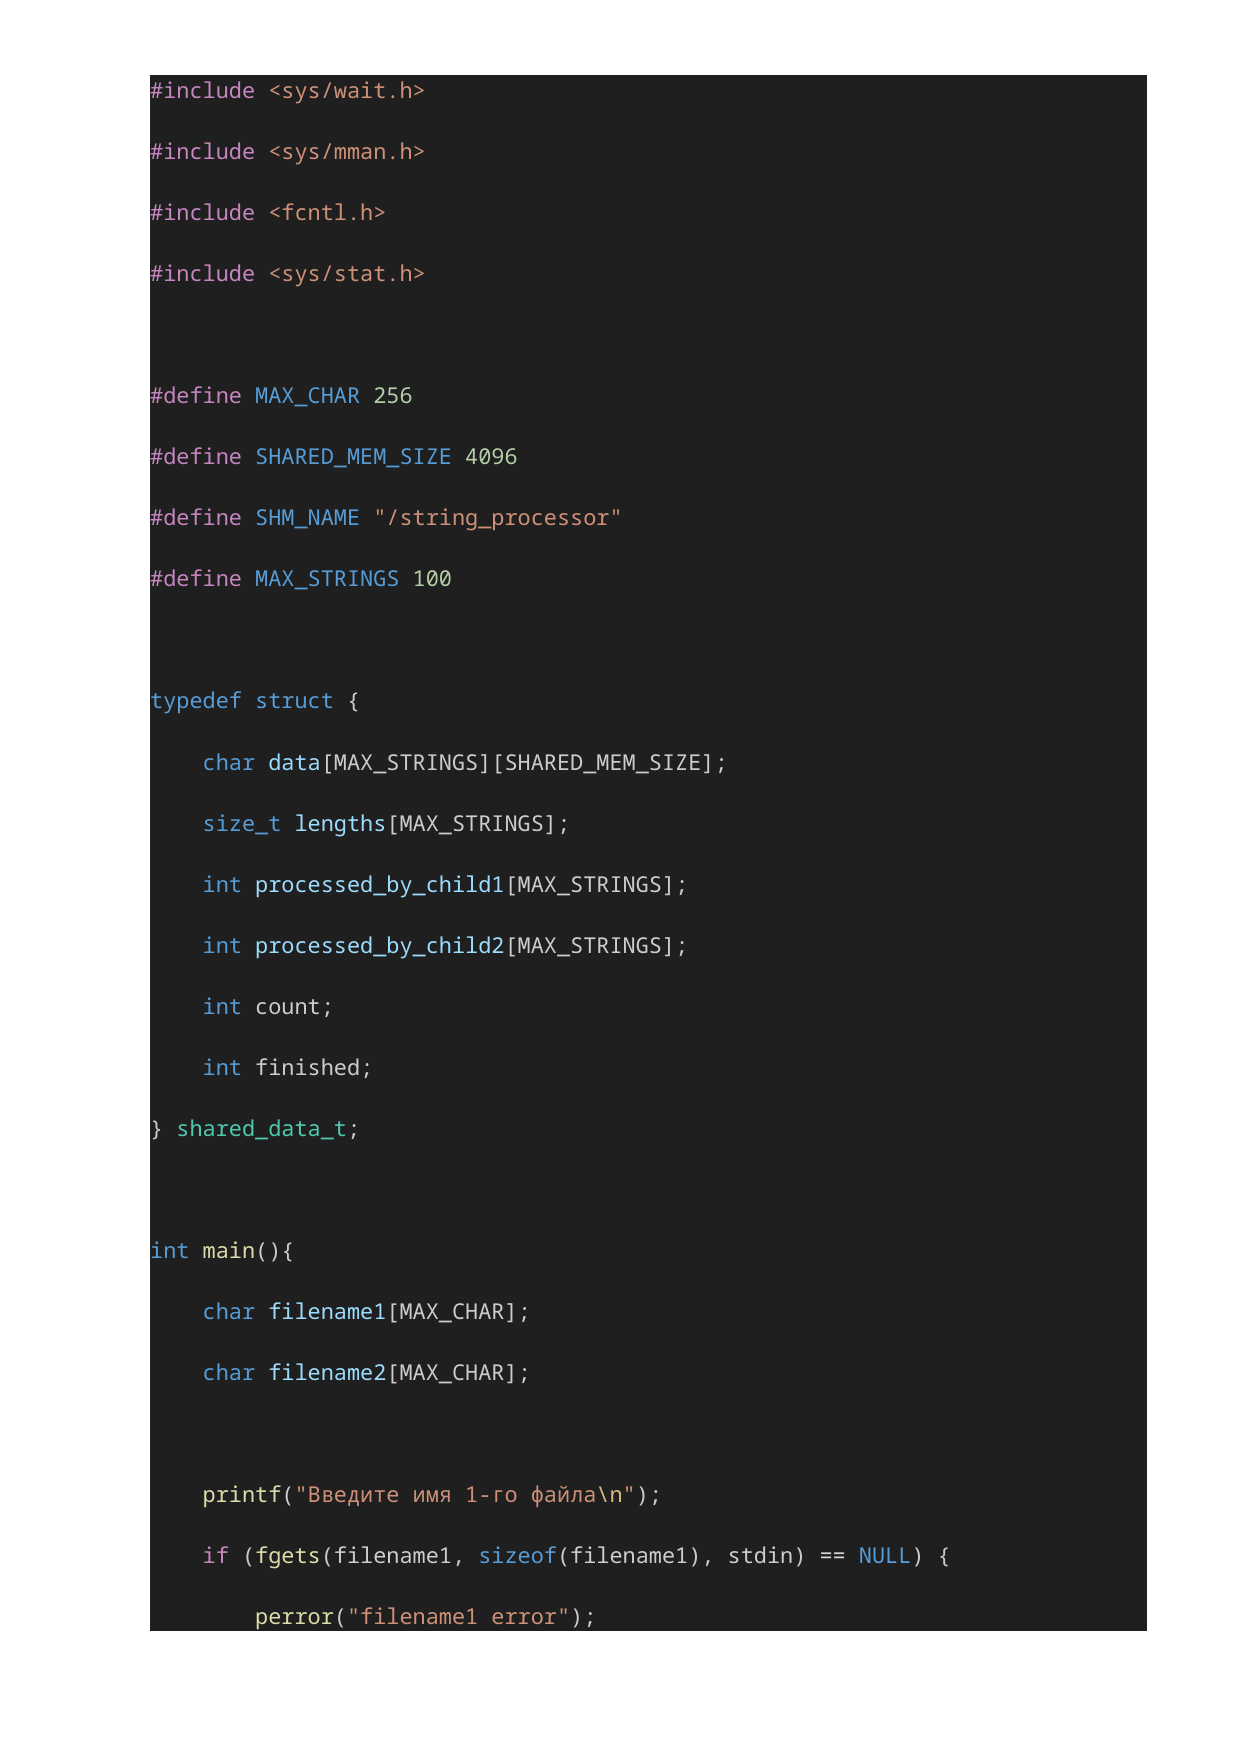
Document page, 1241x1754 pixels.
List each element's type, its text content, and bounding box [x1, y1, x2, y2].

text #define SHARED_MEM_SIZE 4096 [150, 441, 1147, 471]
text #include <sys/stat.h> [150, 258, 1147, 288]
text int processed_by_child1[MAX_STRINGS]; [150, 868, 1147, 898]
text int processed_by_child2[MAX_STRINGS]; [150, 929, 1147, 959]
text char filename2[MAX_CHAR]; [150, 1357, 1147, 1387]
text #include <sys/wait.h> [150, 75, 1147, 105]
text #include <fcntl.h> [150, 197, 1147, 227]
text #define SHM_NAME "/string_processor" [150, 502, 1147, 532]
text printf("Введите имя 1-го файла\n"); [150, 1479, 1147, 1509]
text char data[MAX_STRINGS][SHARED_MEM_SIZE]; [150, 746, 1147, 776]
text int count; [150, 991, 1147, 1020]
text #define MAX_CHAR 256 [150, 380, 1147, 410]
text char filename1[MAX_CHAR]; [150, 1296, 1147, 1326]
text if (fgets(filename1, sizeof(filename1), stdin) == NULL) { [150, 1540, 1147, 1570]
text int main(){ [150, 1235, 1147, 1264]
text typedef struct { [150, 685, 1147, 715]
text #include <sys/mman.h> [150, 136, 1147, 166]
text } shared_data_t; [150, 1113, 1147, 1142]
text size_t lengths[MAX_STRINGS]; [150, 807, 1147, 837]
text perror("filename1 error"); [150, 1601, 1147, 1631]
text #define MAX_STRINGS 100 [150, 563, 1147, 593]
text int finished; [150, 1052, 1147, 1081]
